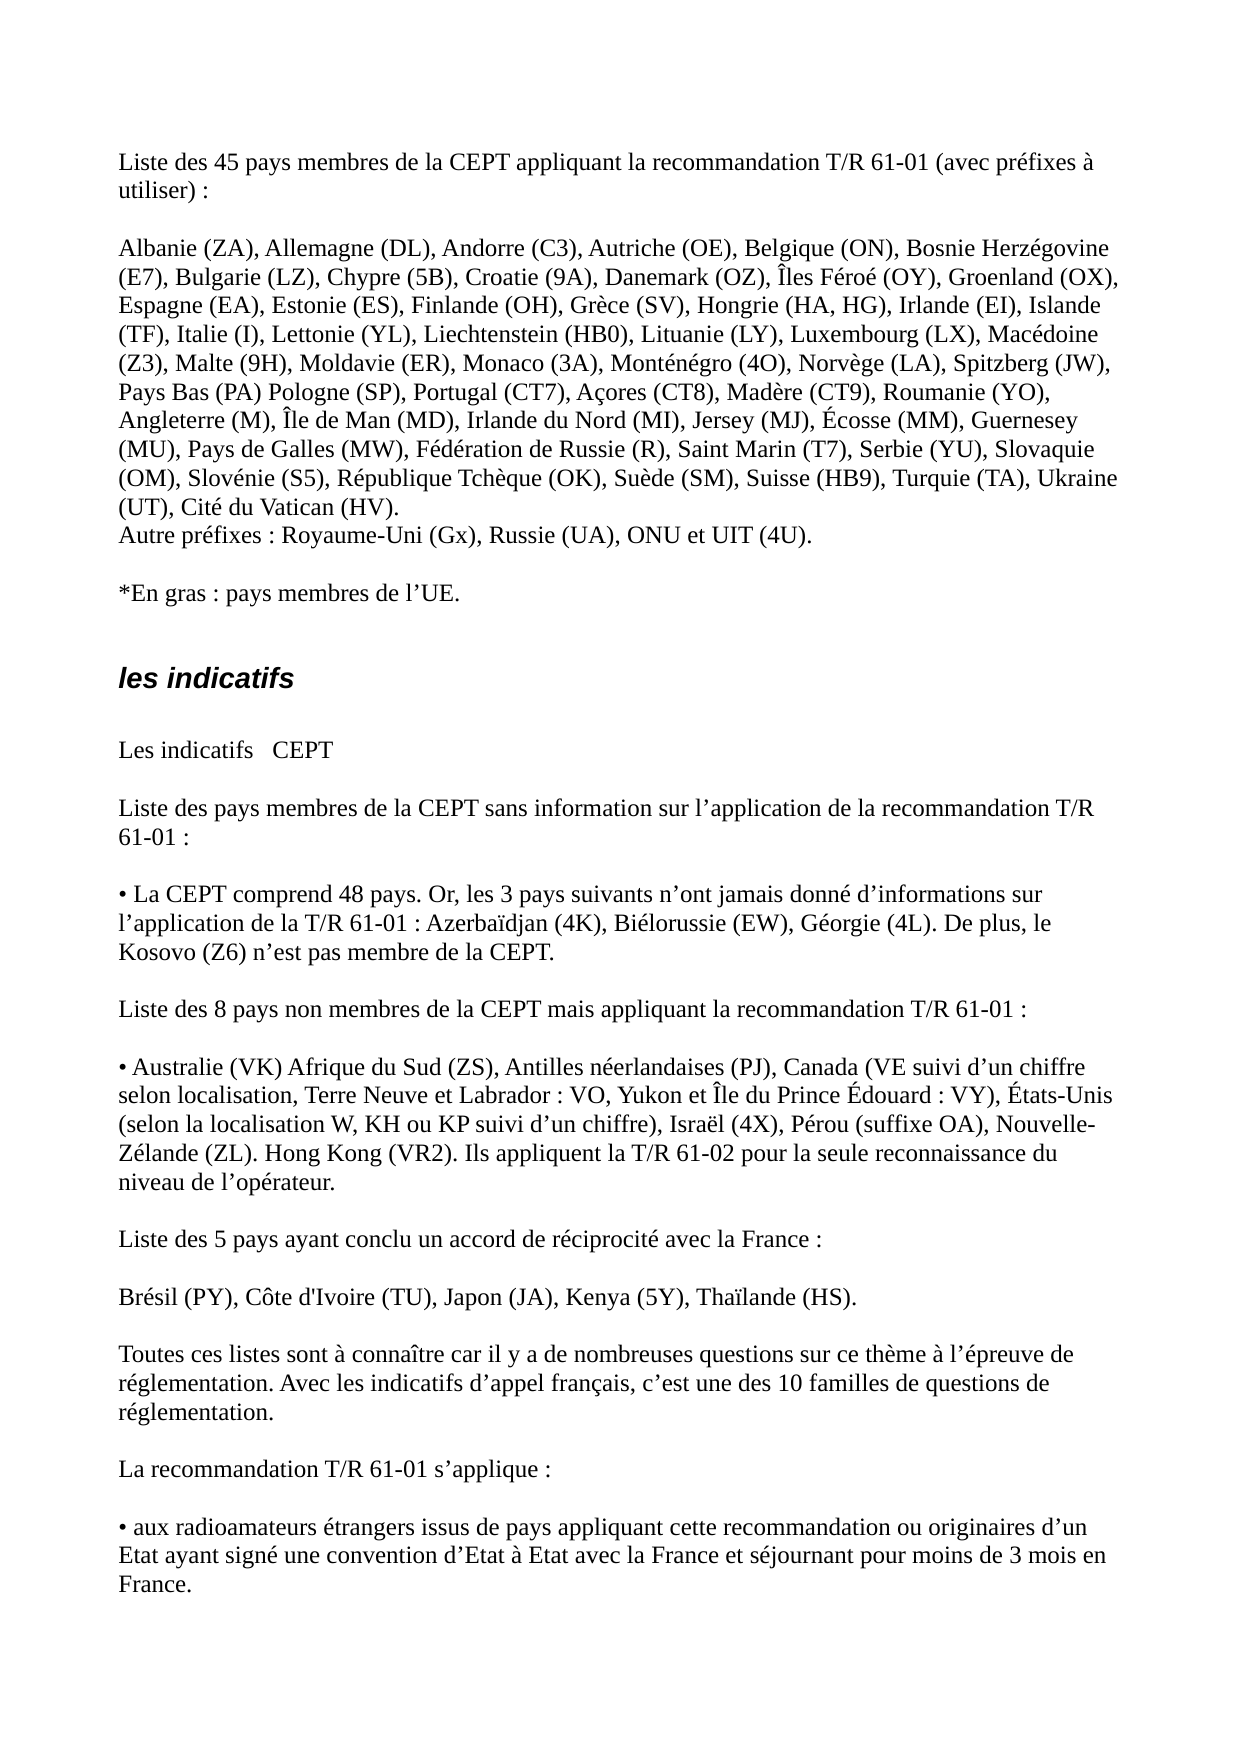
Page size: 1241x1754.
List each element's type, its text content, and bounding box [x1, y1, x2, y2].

text *En gras : pays membres de l’UE. [118, 578, 1122, 607]
text Les indicatifs CEPT [118, 735, 1122, 764]
text Liste des pays membres de la CEPT sans information sur l’application de la recommandation T/R 61-01 : [118, 793, 1122, 850]
text Brésil (PY), Côte d'Ivoire (TU), Japon (JA), Kenya (5Y), Thaïlande (HS). [118, 1282, 1122, 1310]
text • Australie (VK) Afrique du Sud (ZS), Antilles néerlandaises (PJ), Canada (VE suivi d’un chiffre selon localisation, Terre Neuve et Labrador : VO, Yukon et Île du Prince Édouard : VY), États-Unis (selon la localisation W, KH ou KP suivi d’un chiffre), Israël (4X), Pérou (suffixe OA), Nouvelle-Zélande (ZL). Hong Kong (VR2). Ils appliquent la T/R 61-02 pour la seule reconnaissance du niveau de l’opérateur. [118, 1052, 1122, 1195]
text Toutes ces listes sont à connaître car il y a de nombreuses questions sur ce thème à l’épreuve de réglementation. Avec les indicatifs d’appel français, c’est une des 10 familles de questions de réglementation. [118, 1339, 1122, 1425]
text Albanie (ZA), Allemagne (DL), Andorre (C3), Autriche (OE), Belgique (ON), Bosnie Herzégovine (E7), Bulgarie (LZ), Chypre (5B), Croatie (9A), Danemark (OZ), Îles Féroé (OY), Groenland (OX), Espagne (EA), Estonie (ES), Finlande (OH), Grèce (SV), Hongrie (HA, HG), Irlande (EI), Islande (TF), Italie (I), Lettonie (YL), Liechtenstein (HB0), Lituanie (LY), Luxembourg (LX), Macédoine (Z3), Malte (9H), Moldavie (ER), Monaco (3A), Monténégro (4O), Norvège (LA), Spitzberg (JW), Pays Bas (PA) Pologne (SP), Portugal (CT7), Açores (CT8), Madère (CT9), Roumanie (YO), Angleterre (M), Île de Man (MD), Irlande du Nord (MI), Jersey (MJ), Écosse (MM), Guernesey (MU), Pays de Galles (MW), Fédération de Russie (R), Saint Marin (T7), Serbie (YU), Slovaquie (OM), Slovénie (S5), République Tchèque (OK), Suède (SM), Suisse (HB9), Turquie (TA), Ukraine (UT), Cité du Vatican (HV). [118, 233, 1122, 521]
text Autre préfixes : Royaume-Uni (Gx), Russie (UA), ONU et UIT (4U). [118, 521, 1122, 549]
text • aux radioamateurs étrangers issus de pays appliquant cette recommandation ou originaires d’un Etat ayant signé une convention d’Etat à Etat avec la France et séjournant pour moins de 3 mois en France. [118, 1512, 1122, 1598]
text La recommandation T/R 61-01 s’applique : [118, 1454, 1122, 1483]
text Liste des 8 pays non membres de la CEPT mais appliquant la recommandation T/R 61-01 : [118, 994, 1122, 1023]
text Liste des 45 pays membres de la CEPT appliquant la recommandation T/R 61-01 (avec préfixes à utiliser) : [118, 147, 1122, 204]
subtitle les indicatifs [118, 661, 1122, 694]
text • La CEPT comprend 48 pays. Or, les 3 pays suivants n’ont jamais donné d’informations sur l’application de la T/R 61-01 : Azerbaïdjan (4K), Biélorussie (EW), Géorgie (4L). De plus, le Kosovo (Z6) n’est pas membre de la CEPT. [118, 879, 1122, 965]
text Liste des 5 pays ayant conclu un accord de réciprocité avec la France : [118, 1224, 1122, 1253]
